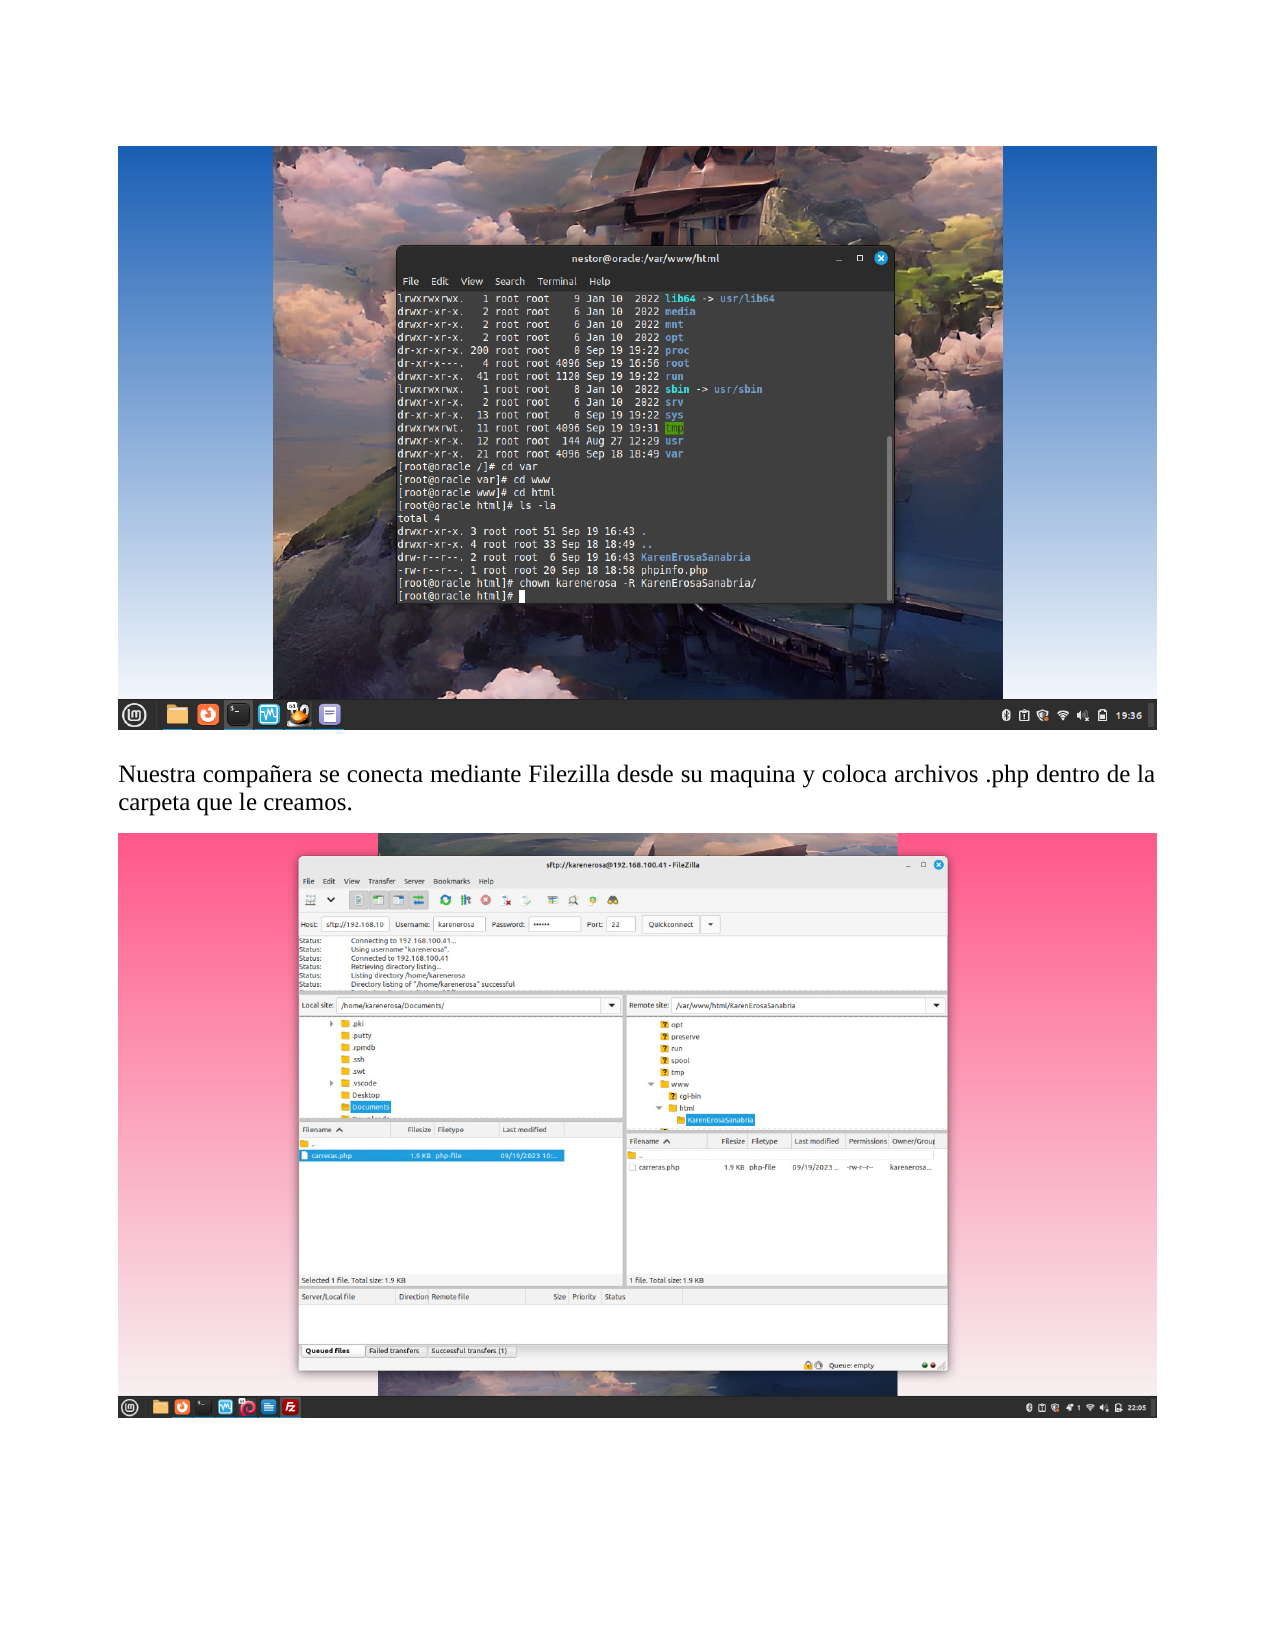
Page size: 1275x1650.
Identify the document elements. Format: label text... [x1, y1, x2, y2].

text Nuestra compañera se conecta mediante Filezilla desde su maquina y coloca archivos .php dentro de la carpeta que le creamos. [118, 759, 1157, 816]
